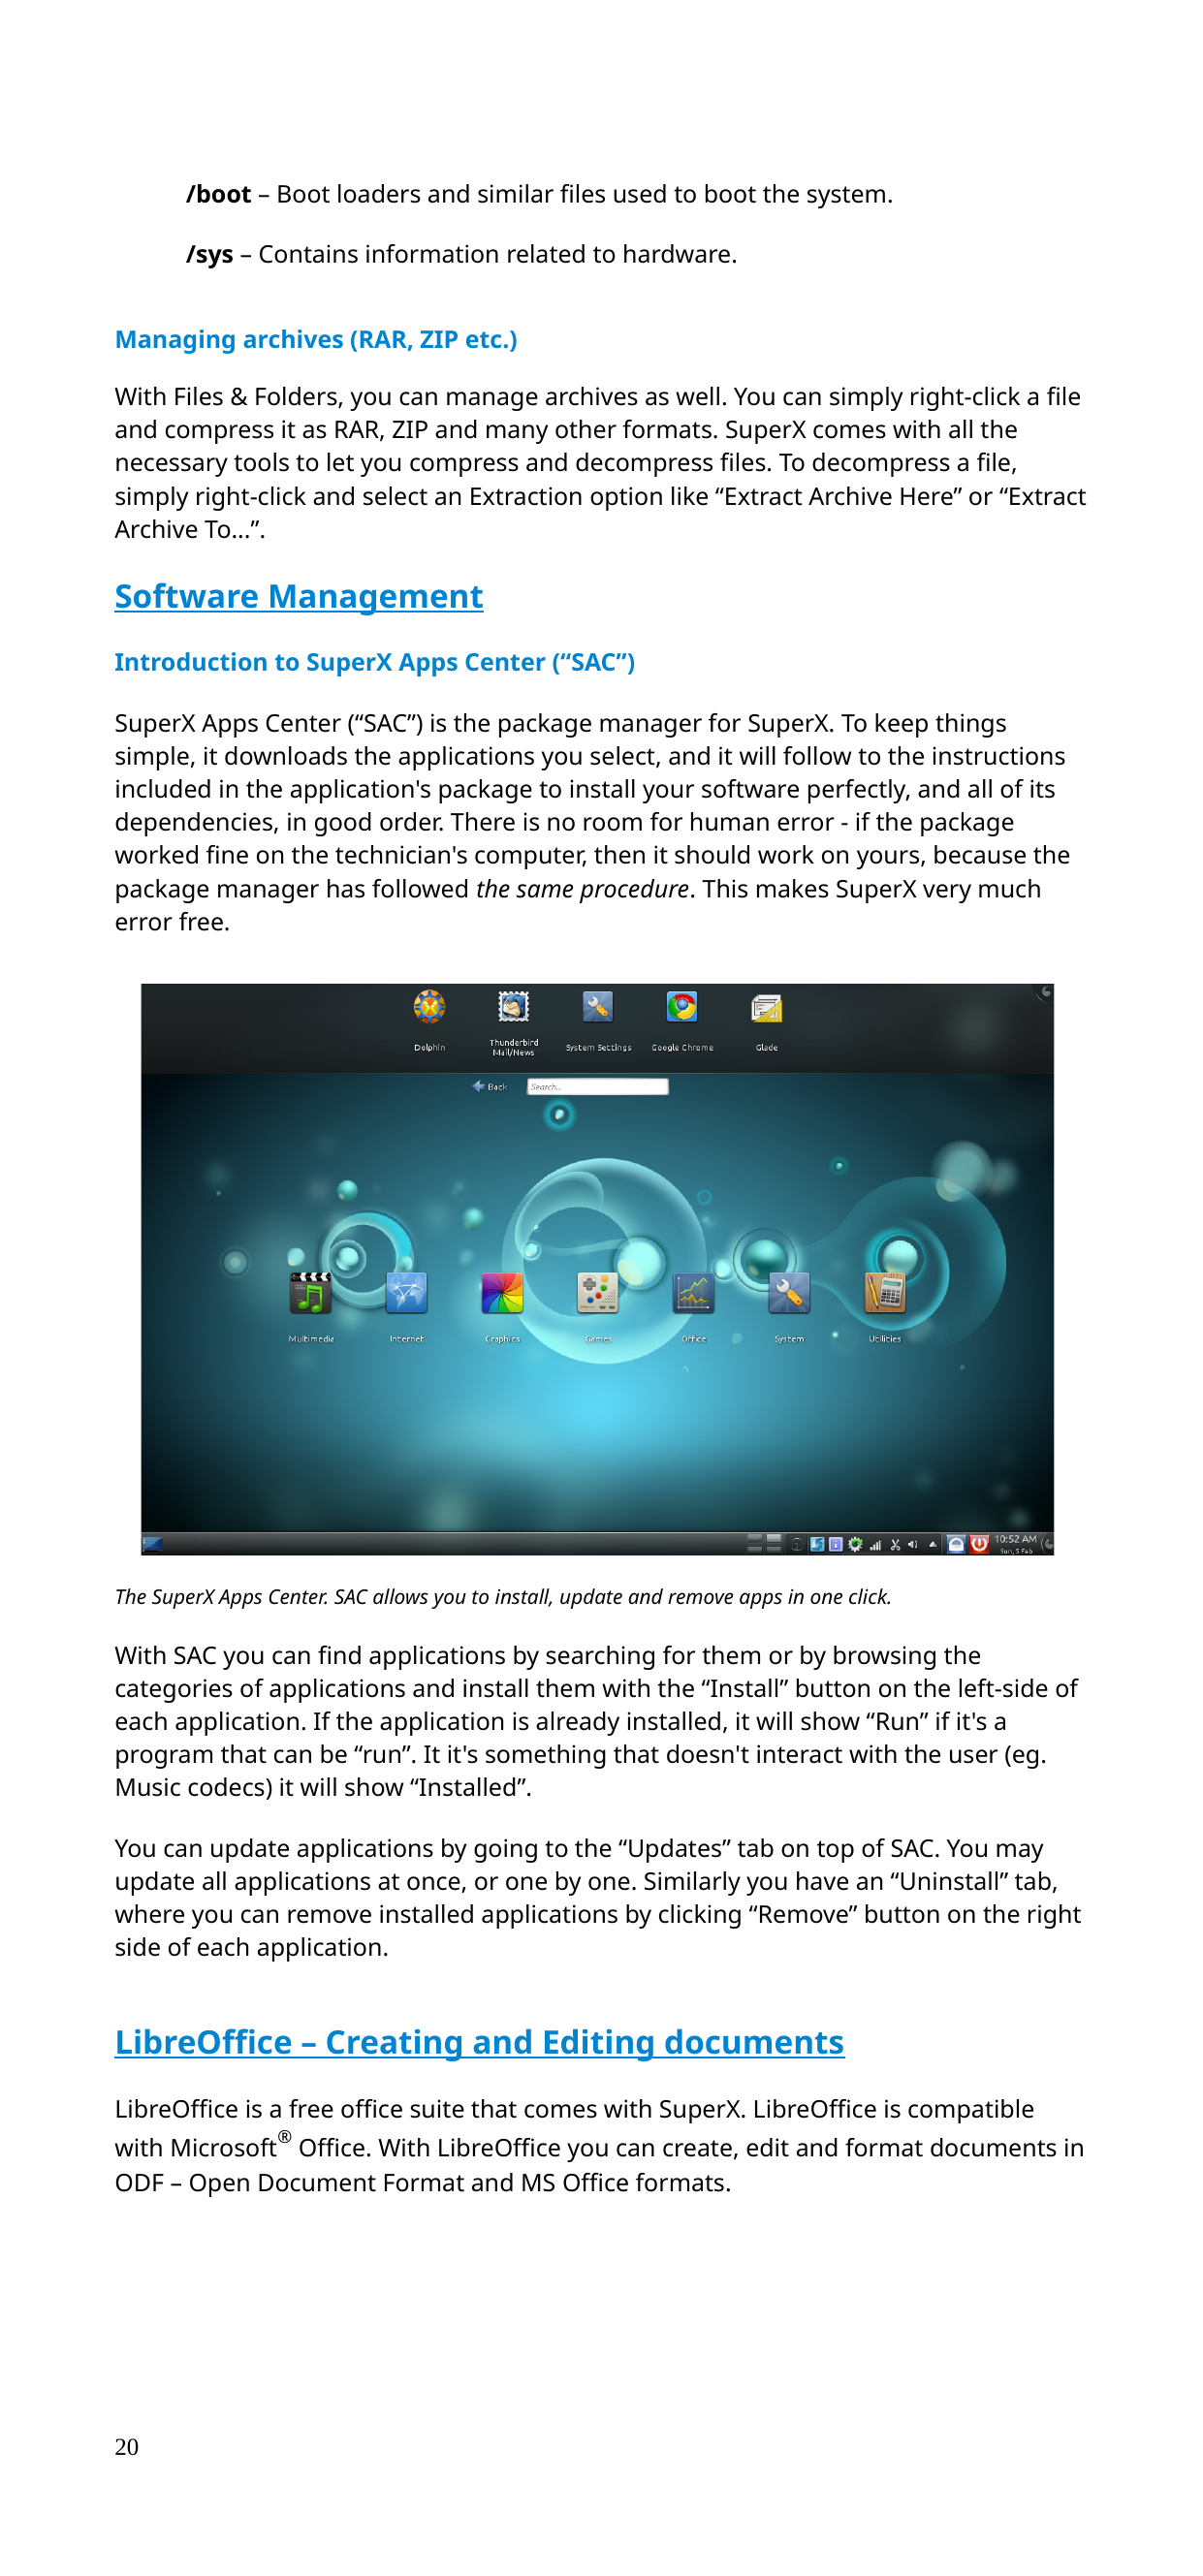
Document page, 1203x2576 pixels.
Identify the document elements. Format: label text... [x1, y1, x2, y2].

text With Files & Folders, you can manage archives as well. You can simply right-click a file and compress it as RAR, ZIP and many other formats. SuperX comes with all the necessary tools to let you compress and decompress files. To decompress a file, simply right-click and select an Extraction option like “Extract Archive Here” or “Extract Archive To...”. [114, 380, 1088, 545]
text The SuperX Apps Center. SAC allows you to install, update and remove apps in one click. [114, 1583, 1088, 1611]
text Introduction to SuperX Apps Center (“SAC”) [114, 645, 1088, 678]
picture [141, 984, 1055, 1555]
subtitle Managing archives (RAR, ZIP etc.) [114, 323, 1088, 356]
text With SAC you can find applications by searching for them or by browsing the categories of applications and install them with the “Install” button on the left-side of each application. If the application is already installed, it will show “Run” if it's a program that can be “run”. It it's something that doesn't interact with the user (eg. Music codecs) it will show “Installed”. [114, 1639, 1088, 1804]
text You can update applications by going to the “Updates” tab on top of SAC. You may update all applications at once, or one by one. Similarly you have an “Uninstall” tab, where you can remove installed applications by clicking “Remove” button on the right side of each application. [114, 1831, 1088, 1963]
text LibreOffice is a free office suite that comes with SuperX. LibreOffice is compatible with Microsoft® Office. With LibreOffice you can create, edit and format documents in ODF – Open Document Format and MS Office formats. [114, 2091, 1088, 2199]
text /boot – Boot loaders and similar files used to boot the system. [114, 176, 1088, 209]
text SuperX Apps Center (“SAC”) is the package manager for SuperX. To keep things simple, it downloads the applications you select, and it will follow to the instructions included in the application's package to install your software perfectly, and all of its dependencies, in good order. There is no room for human error - if the package worked fine on the technician's computer, then it should work on yours, because the package manager has followed the same procedure. This makes SuperX very much error free. [114, 707, 1088, 937]
subtitle LibreOffice – Creating and Editing documents [114, 2020, 1088, 2063]
subtitle Software Management [114, 573, 1088, 617]
text /sys – Contains information related to hardware. [114, 237, 1088, 270]
